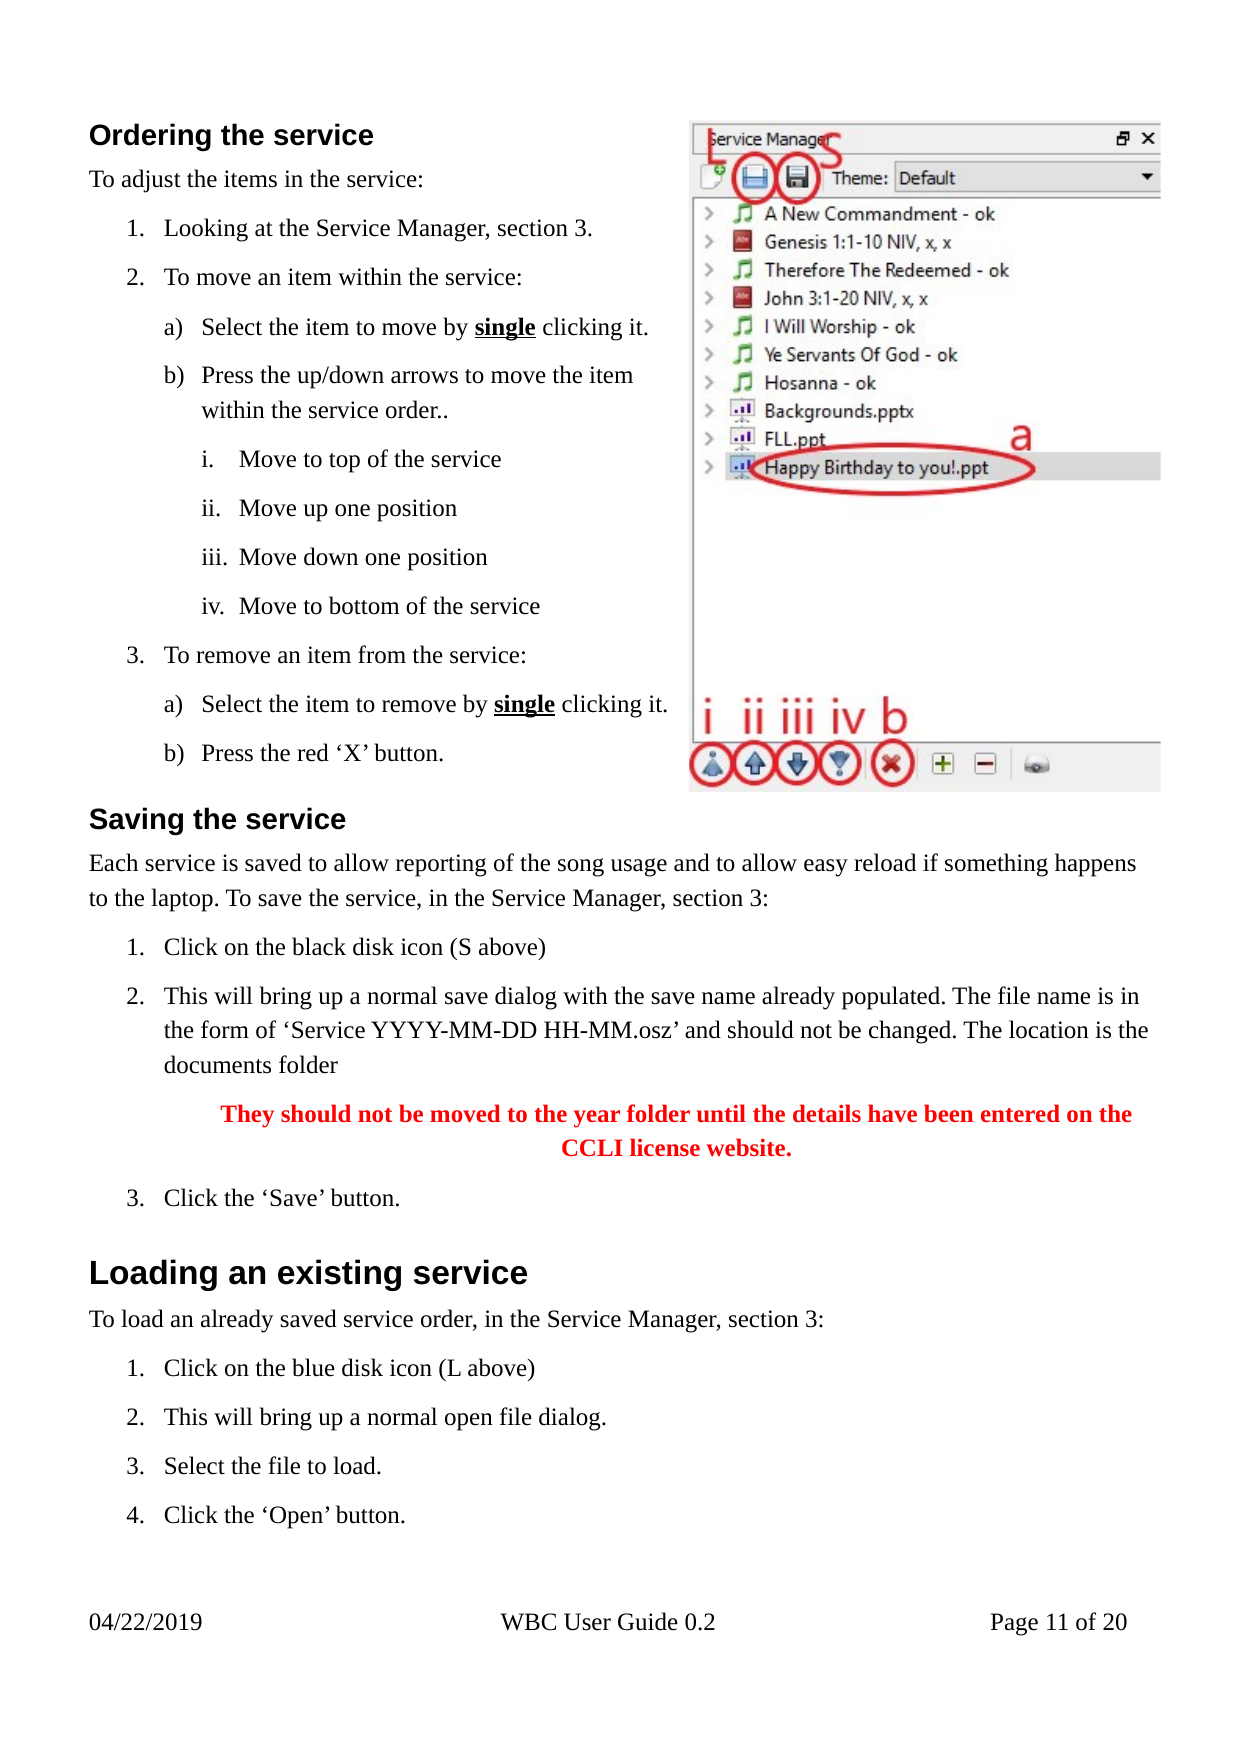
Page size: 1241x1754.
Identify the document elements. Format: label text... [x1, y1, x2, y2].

subtitle Loading an existing service [88, 1252, 1152, 1291]
text To load an already saved service order, in the Service Manager, section 3: [88, 1304, 1152, 1332]
list To move an item within the service: [126, 262, 688, 291]
list Select the file to load. [126, 1451, 1152, 1479]
list Move to bottom of the service [201, 591, 688, 620]
subtitle Saving the service [88, 802, 1152, 836]
list This will bring up a normal open file dialog. [126, 1402, 1152, 1431]
text To adjust the items in the service: [88, 164, 688, 193]
list This will bring up a normal save dialog with the save name already populated. The file name is in the form of ‘Service YYYY-MM-DD HH-MM.osz’ and should not be changed. The location is the documents folder [126, 981, 1152, 1079]
list To remove an item from the service: [126, 640, 688, 669]
list Select the item to move by single clicking it. [163, 312, 688, 340]
list They should not be moved to the year folder until the details have been entered on the CCLI license website. [163, 1099, 1152, 1162]
subtitle Ordering the service [88, 118, 1152, 152]
list Move to top of the service [201, 444, 688, 473]
list Press the red ‘X’ button. [163, 738, 688, 767]
list Move down one position [201, 542, 688, 571]
picture [688, 119, 1161, 792]
list Click on the blue disk icon (L above) [126, 1353, 1152, 1381]
list Click the ‘Open’ button. [126, 1500, 1152, 1529]
list Select the item to remove by single clicking it. [163, 689, 688, 718]
text Each service is saved to allow reporting of the song usage and to allow easy reload if something happens to the laptop. To save the service, in the Service Manager, section 3: [88, 848, 1152, 912]
list Click the ‘Save’ button. [126, 1183, 1152, 1211]
list Move up one position [201, 493, 688, 522]
list Click on the black disk icon (S above) [126, 932, 1152, 961]
list Looking at the Service Manager, section 3. [126, 213, 688, 242]
list Press the up/down arrows to move the item within the service order.. [163, 361, 688, 424]
